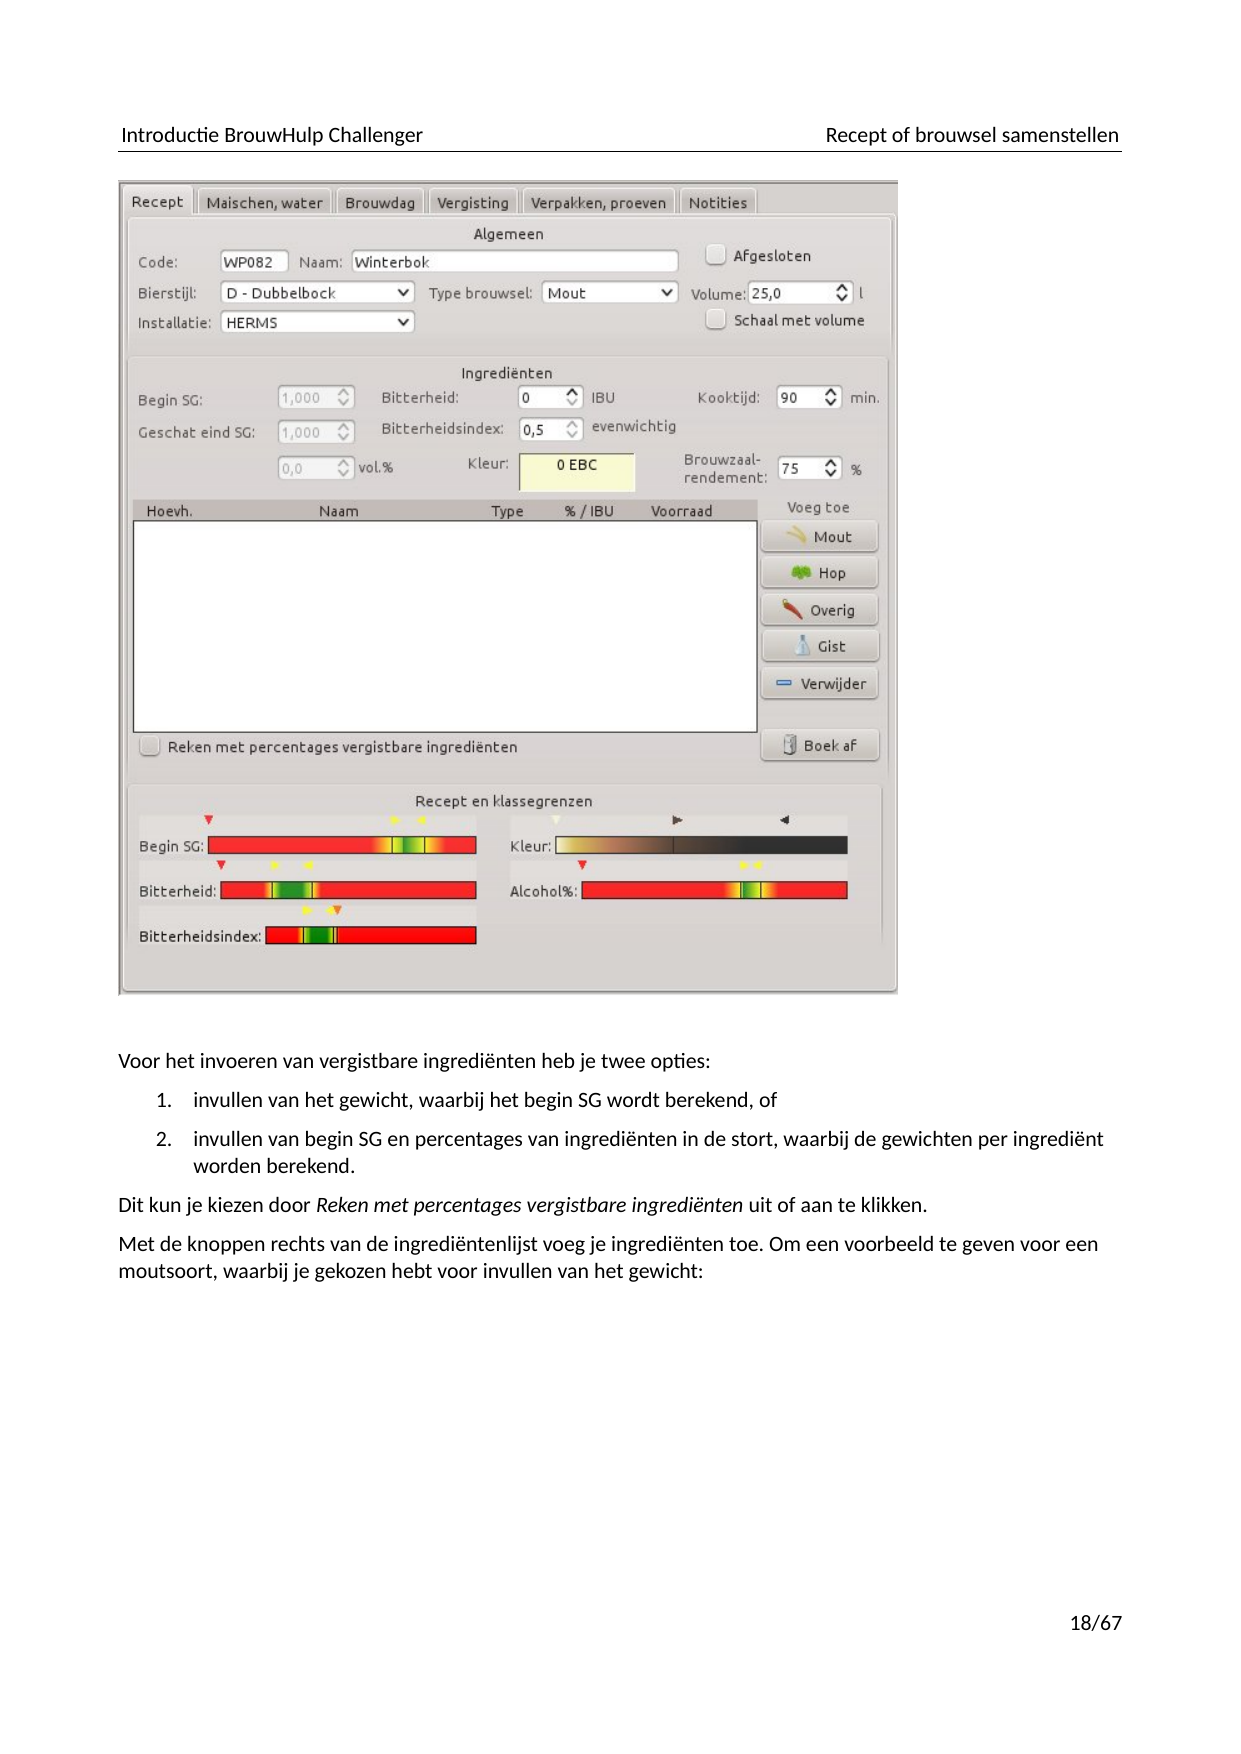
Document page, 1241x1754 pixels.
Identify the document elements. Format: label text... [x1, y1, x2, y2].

text Voor het invoeren van vergistbare ingrediënten heb je twee opties: [118, 1047, 1122, 1073]
list invullen van het gewicht, waarbij het begin SG wordt berekend, of [156, 1086, 1122, 1113]
list invullen van begin SG en percentages van ingrediënten in de stort, waarbij de gewichten per ingrediënt worden berekend. [156, 1125, 1122, 1178]
picture [118, 180, 898, 996]
text Met de knoppen rechts van de ingrediëntenlijst voeg je ingrediënten toe. Om een voorbeeld te geven voor een moutsoort, waarbij je gekozen hebt voor invullen van het gewicht: [118, 1230, 1122, 1283]
text Dit kun je kiezen door Reken met percentages vergistbare ingrediënten uit of aan te klikken. [118, 1191, 1122, 1218]
